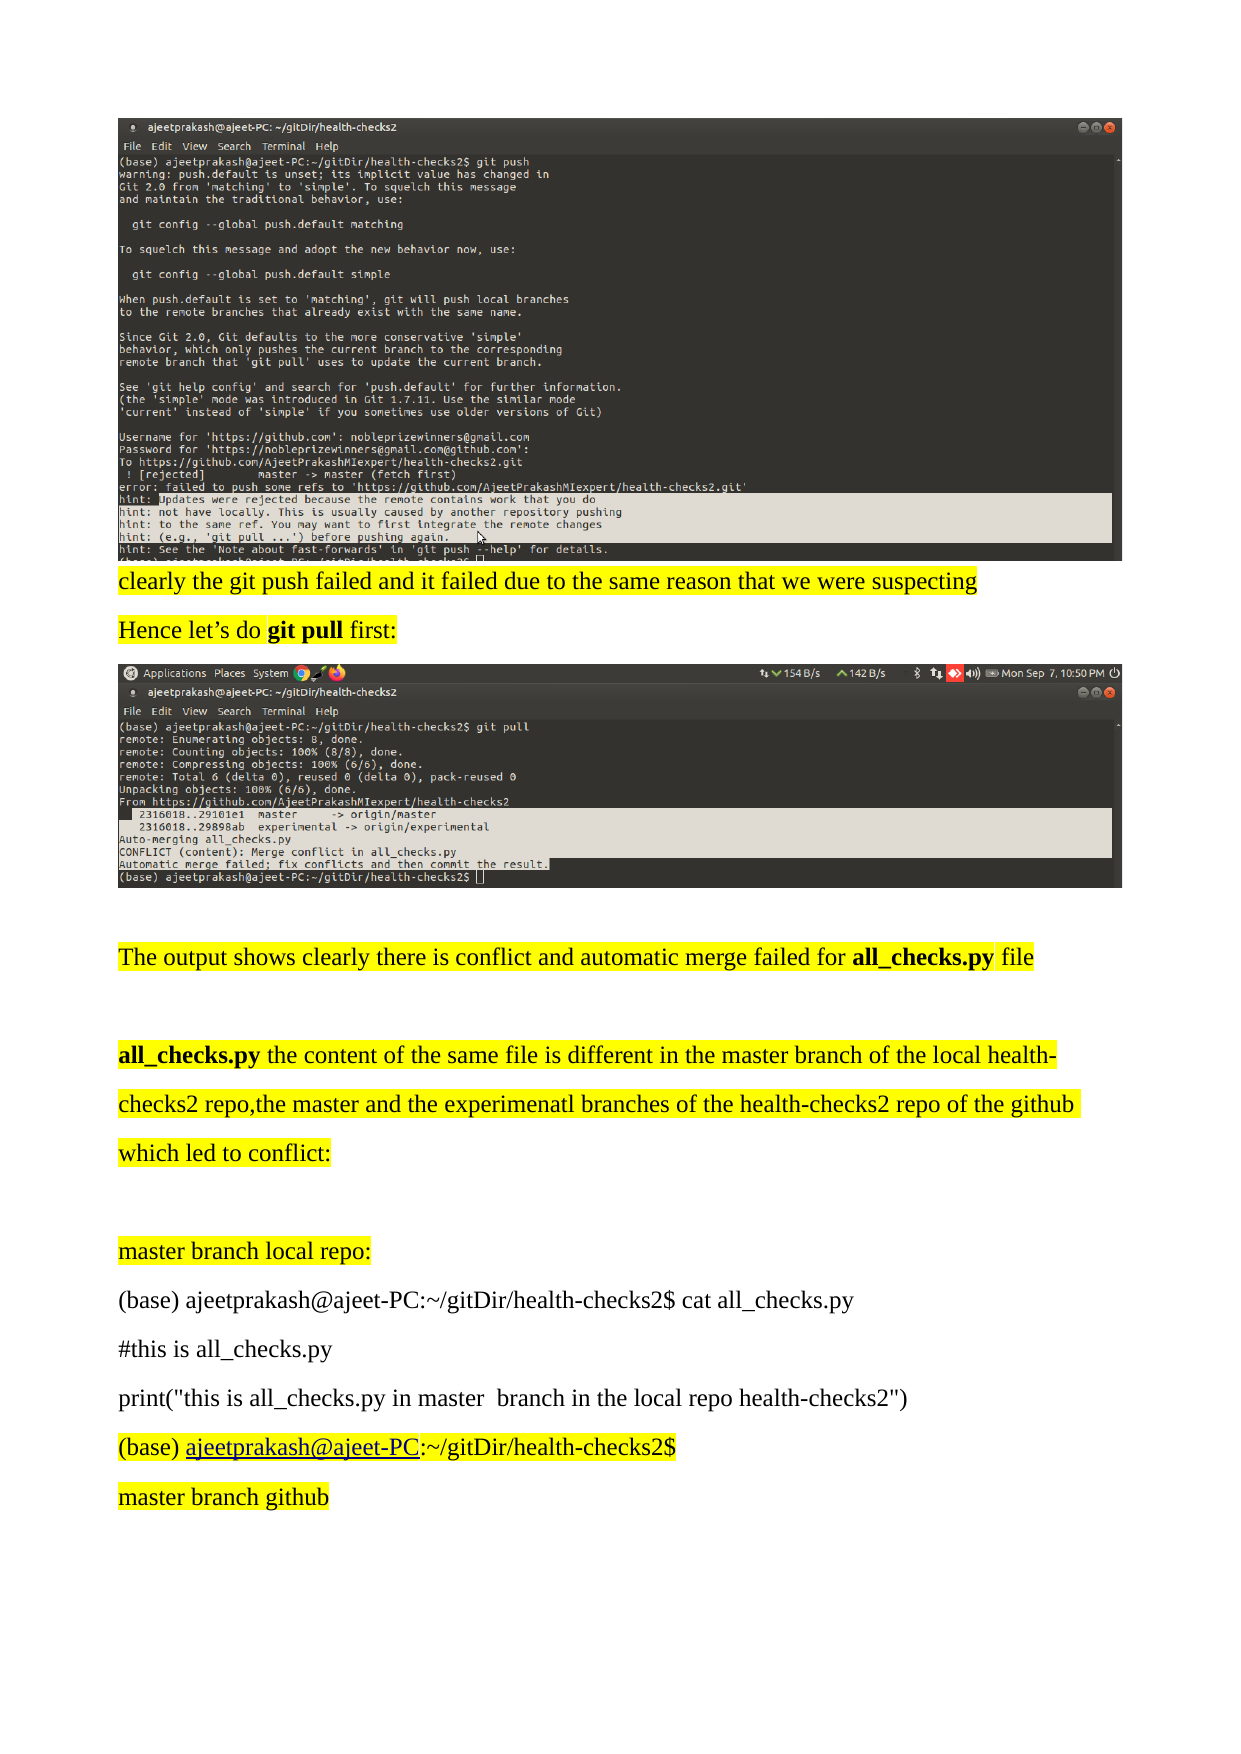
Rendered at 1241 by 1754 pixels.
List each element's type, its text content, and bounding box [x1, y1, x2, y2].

text (base) ajeetprakash@ajeet-PC:~/gitDir/health-checks2$ cat all_checks.py [118, 1285, 1122, 1314]
picture [118, 664, 1123, 888]
text master branch local repo: [118, 1236, 1122, 1265]
picture [118, 118, 1123, 561]
text checks2 repo,the master and the experimenatl branches of the health-checks2 repo of the github [118, 1089, 1122, 1118]
text clearly the git push failed and it failed due to the same reason that we were suspecting [118, 561, 1122, 595]
text master branch github [118, 1482, 1122, 1510]
text The output shows clearly there is conflict and automatic merge failed for all_checks.py file [118, 942, 1122, 971]
text (base) ajeetprakash@ajeet-PC:~/gitDir/health-checks2$ [118, 1432, 1122, 1461]
text Hence let’s do git pull first: [118, 615, 1122, 644]
text #this is all_checks.py [118, 1334, 1122, 1363]
text print("this is all_checks.py in master branch in the local repo health-checks2") [118, 1383, 1122, 1412]
text all_checks.py the content of the same file is different in the master branch of the local health- [118, 1040, 1122, 1069]
text which led to conflict: [118, 1138, 1122, 1167]
